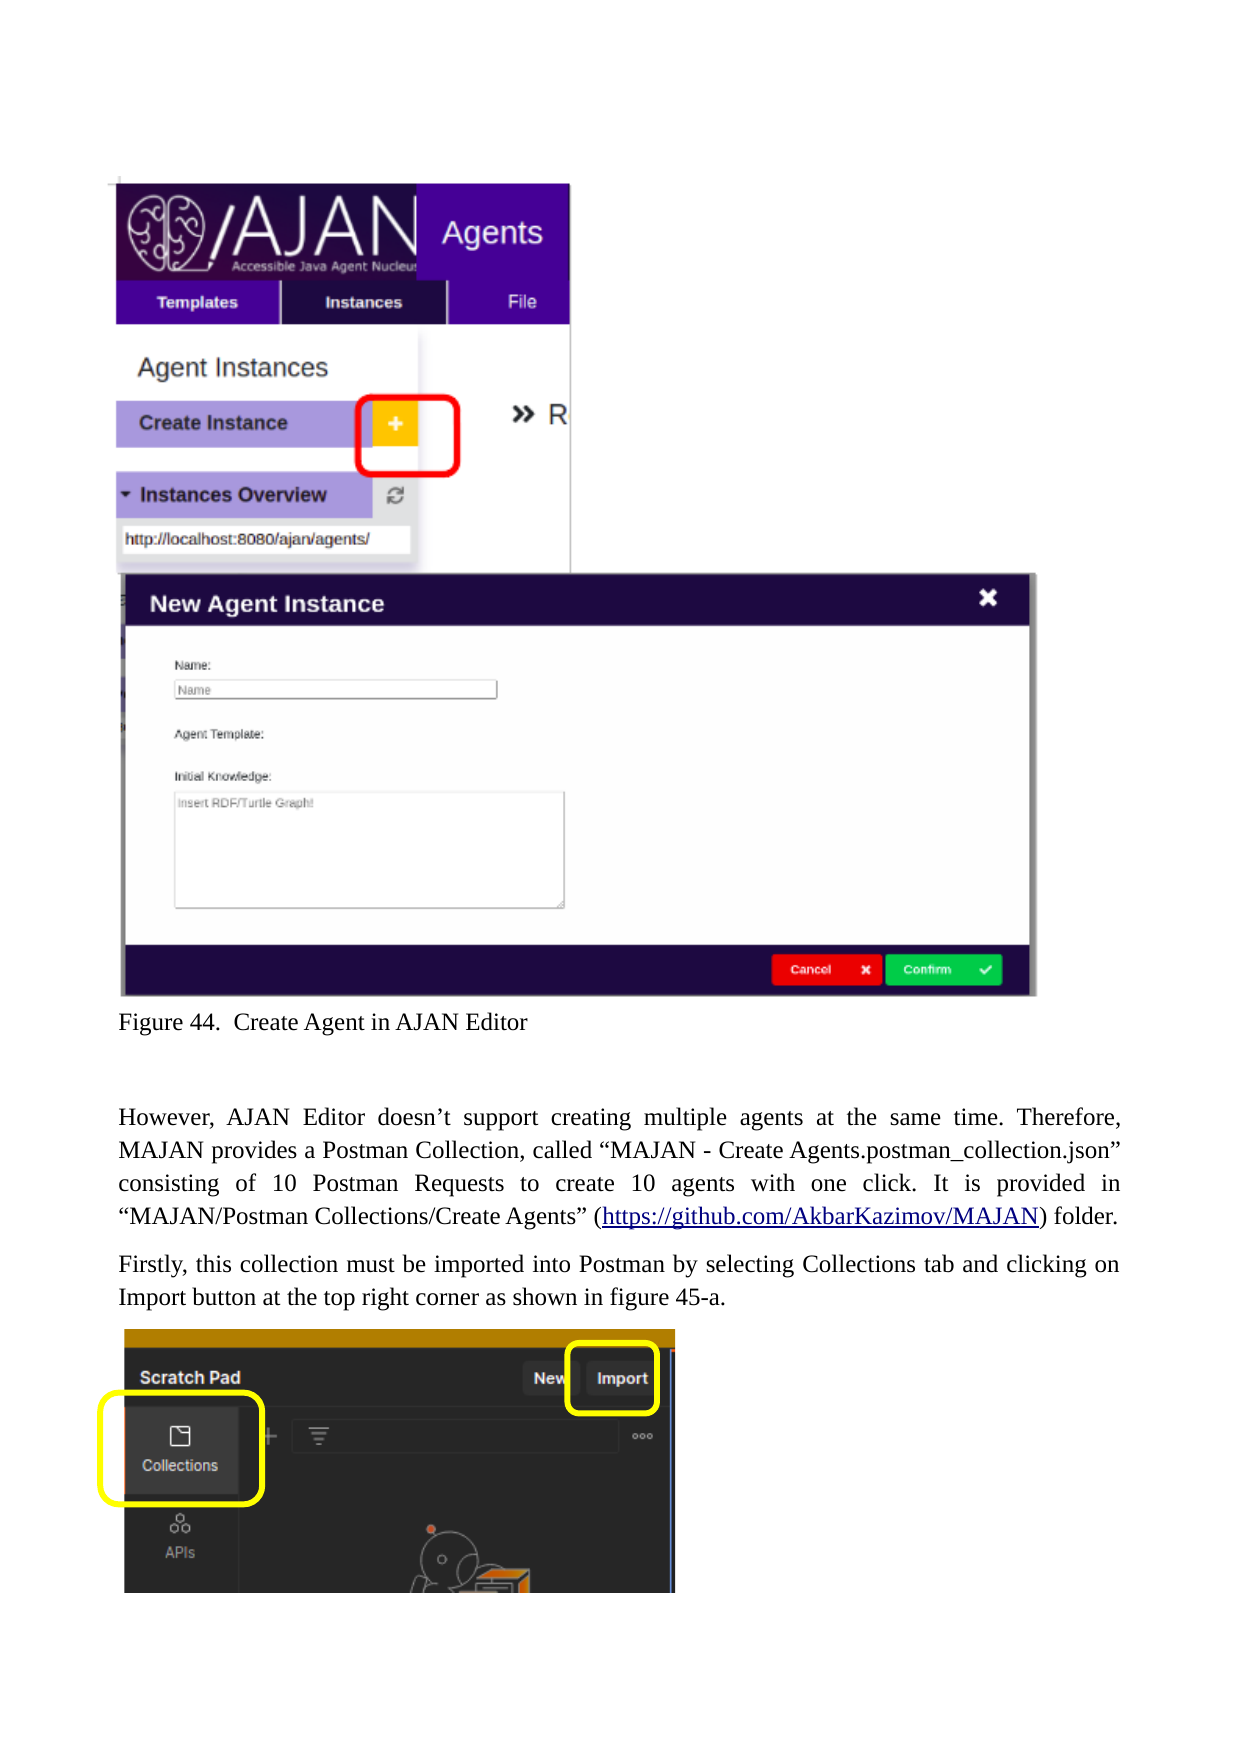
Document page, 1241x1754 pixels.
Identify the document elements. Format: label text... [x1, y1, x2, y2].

picture [124, 1396, 259, 1501]
text Figure 44. Create Agent in AJAN Editor [118, 176, 1122, 1036]
picture [107, 176, 1039, 1003]
picture [124, 1329, 676, 1593]
text However, AJAN Editor doesn’t support creating multiple agents at the same time. Therefore, MAJAN provides a Postman Collection, called “MAJAN - Create Agents.postman_collection.json” consisting of 10 Postman Requests to create 10 agents with one click. It is provided in “MAJAN/Postman Collections/Create Agents” (https://github.com/AkbarKazimov/MAJAN) folder. [118, 1102, 1122, 1230]
text Firstly, this collection must be imported into Postman by selecting Collections tab and clicking on Import button at the top right corner as shown in figure 45-a. [118, 1249, 1122, 1311]
